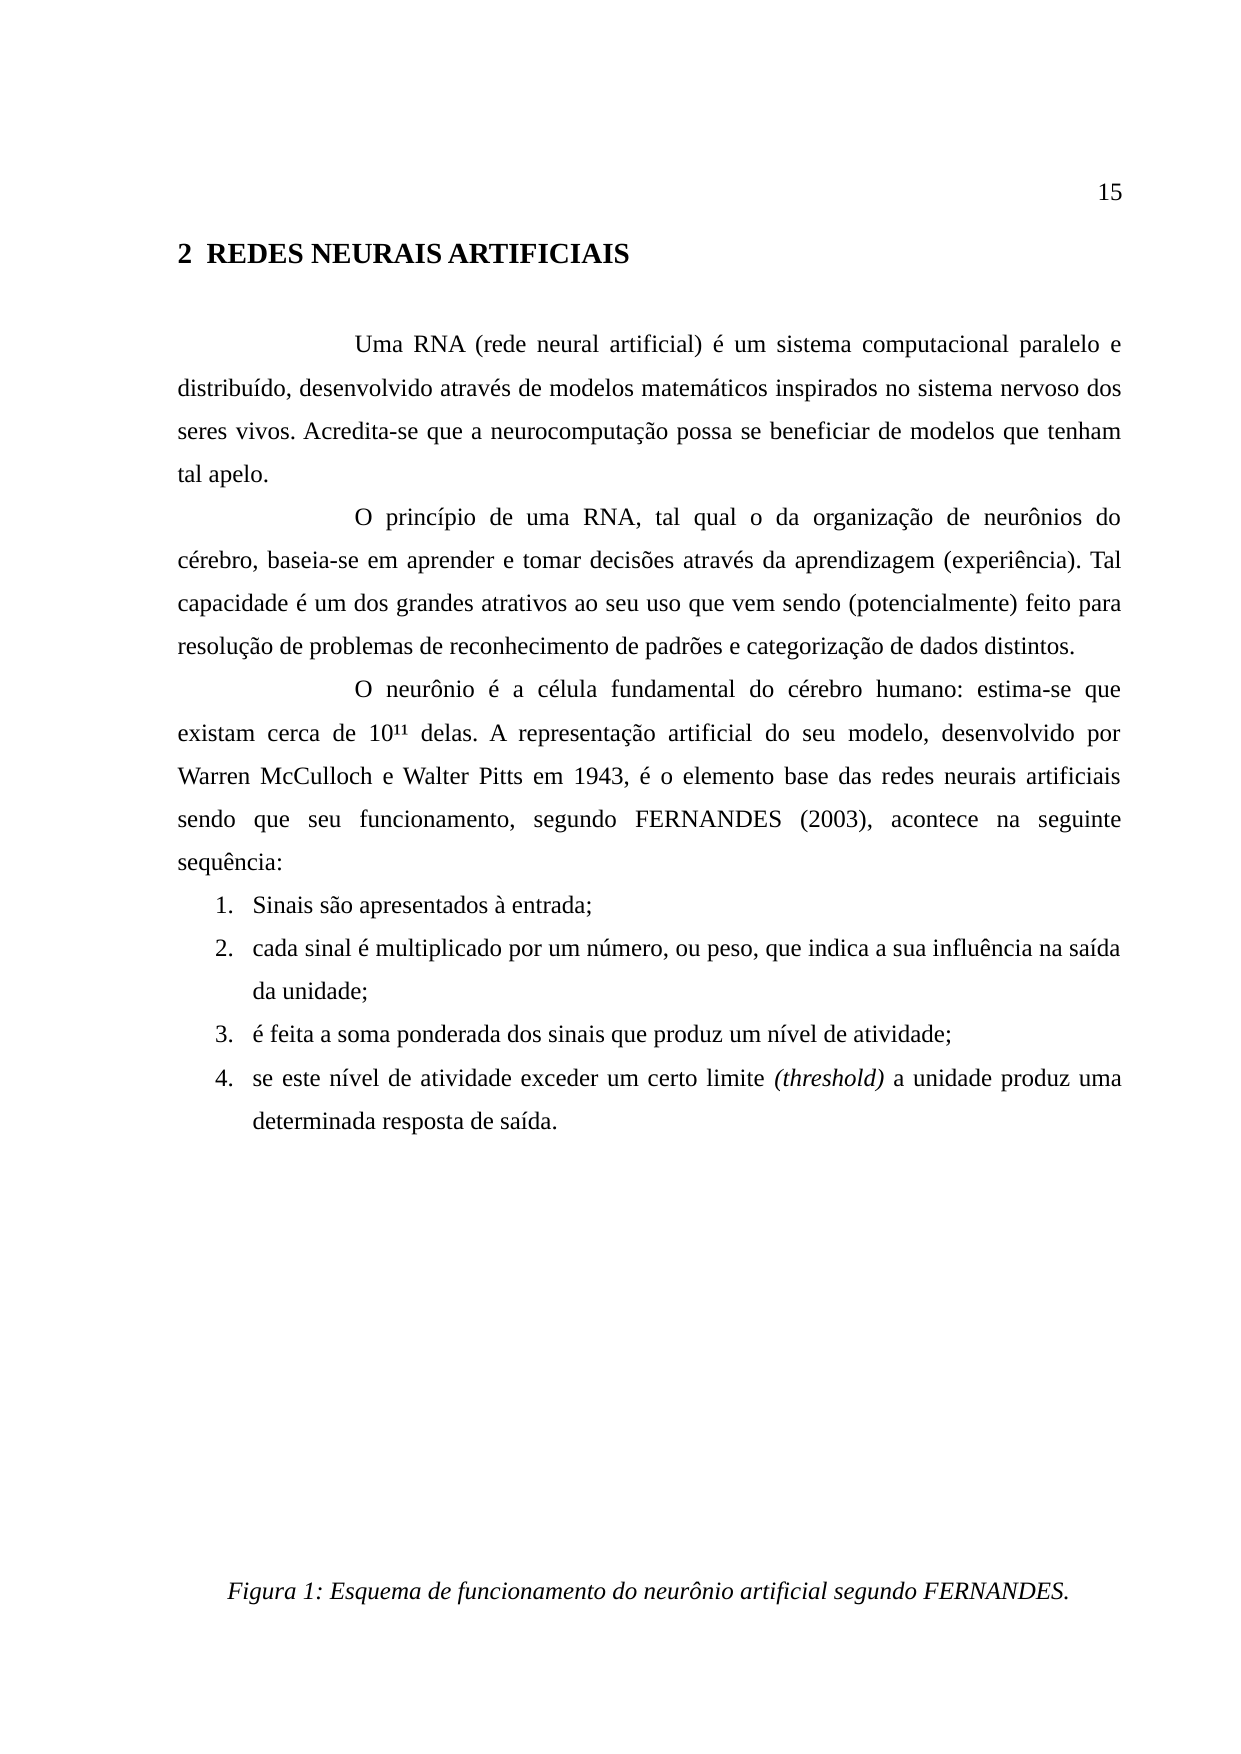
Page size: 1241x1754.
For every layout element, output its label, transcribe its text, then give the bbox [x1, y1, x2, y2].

list se este nível de atividade exceder um certo limite (threshold) a unidade produz uma determinada resposta de saída. [215, 1063, 1122, 1134]
text O neurônio é a célula fundamental do cérebro humano: estima-se que existam cerca de 10¹¹ delas. A representação artificial do seu modelo, desenvolvido por Warren McCulloch e Walter Pitts em 1943, é o elemento base das redes neurais artificiais sendo que seu funcionamento, segundo FERNANDES (2003), acontece na seguinte sequência: [177, 674, 1122, 876]
list é feita a soma ponderada dos sinais que produz um nível de atividade; [215, 1019, 1122, 1048]
text 2 REDES NEURAIS ARTIFICIAIS [177, 236, 1122, 270]
list cada sinal é multiplicado por um número, ou peso, que indica a sua influência na saída da unidade; [215, 933, 1122, 1005]
list Sinais são apresentados à entrada; [215, 890, 1122, 919]
text O princípio de uma RNA, tal qual o da organização de neurônios do cérebro, baseia-se em aprender e tomar decisões através da aprendizagem (experiência). Tal capacidade é um dos grandes atrativos ao seu uso que vem sendo (potencialmente) feito para resolução de problemas de reconhecimento de padrões e categorização de dados distintos. [177, 502, 1122, 660]
text Uma RNA (rede neural artificial) é um sistema computacional paralelo e distribuído, desenvolvido através de modelos matemáticos inspirados no sistema nervoso dos seres vivos. Acredita-se que a neurocomputação possa se beneficiar de modelos que tenham tal apelo. [177, 329, 1122, 488]
table_header Figura 1: Esquema de funcionamento do neurônio artificial segundo FERNANDES. [177, 1192, 1122, 1605]
